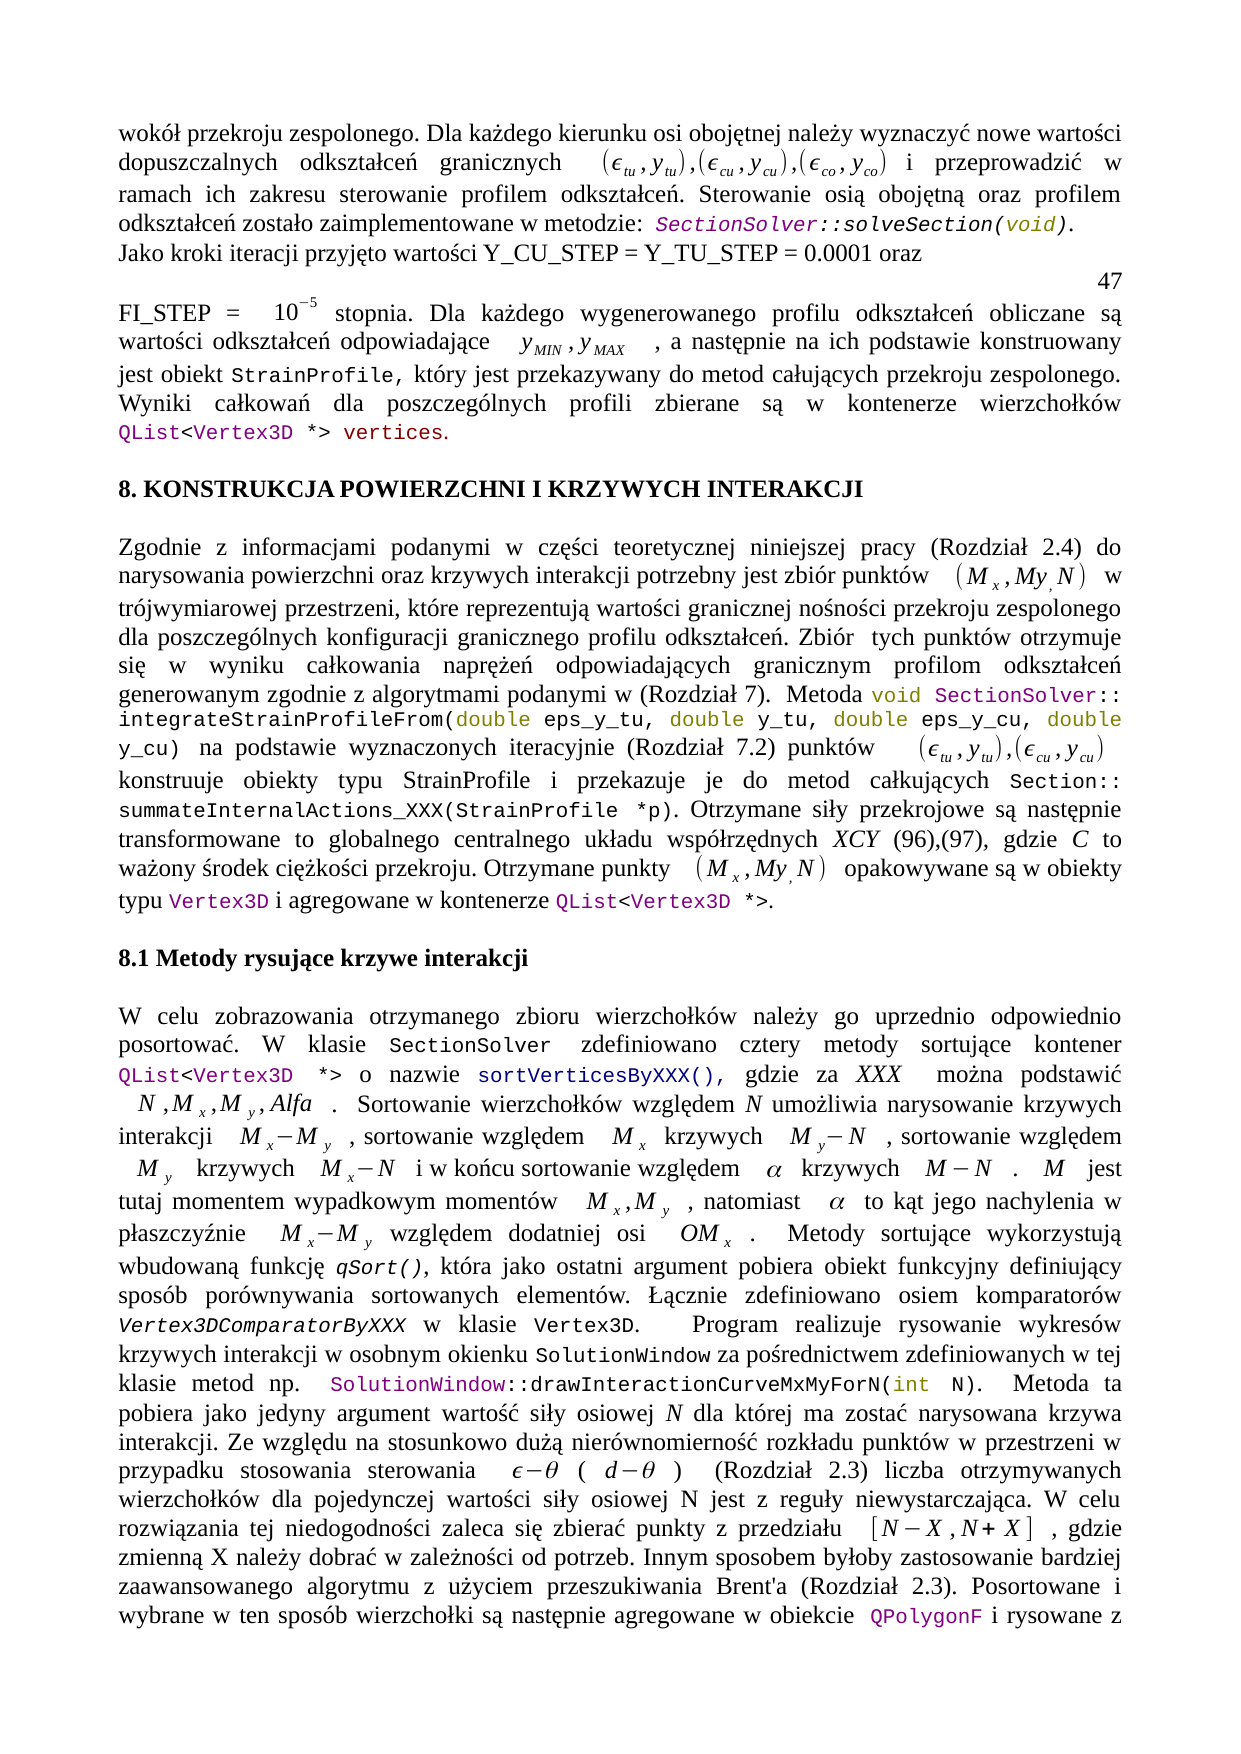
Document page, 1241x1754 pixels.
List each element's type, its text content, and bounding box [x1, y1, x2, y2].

text 8.1 Metody rysujące krzywe interakcji [118, 943, 1122, 972]
text Algorytmy przedstawione zarówno w (Rozdział 7.2) jak i (Rozdział 7.3) umożliwiały wyznaczenie dopuszczalnych odkształceń granicznych , a następnie sterowanie profilem odkształceń w ich zakresie przy ustalonej wartości kąta . W celu uzyskania pełnego rozwiązania analizy nośności przekroju zespolonego w postaci krzywych i powierzchni interakcji należy zaprezentowane algorytmy umieścić wewnątrz pętli iterującej wartością kąta w zakresie stopni. Oznacza to sterowanie kierunkiem osi obojętnej profilu odkształceń wokół przekroju zespolonego. Dla każdego kierunku osi obojętnej należy wyznaczyć nowe wartości dopuszczalnych odkształceń granicznych i przeprowadzić w ramach ich zakresu sterowanie profilem odkształceń. Sterowanie osią obojętną oraz profilem odkształceń zostało zaimplementowane w metodzie: SectionSolver::solveSection(void). [118, 118, 1122, 238]
text W celu zobrazowania otrzymanego zbioru wierzchołków należy go uprzednio odpowiednio posortować. W klasie SectionSolver zdefiniowano cztery metody sortujące kontener QList<Vertex3D *> o nazwie sortVerticesByXXX(), gdzie za XXX można podstawić . Sortowanie wierzchołków względem N umożliwia narysowanie krzywych interakcji , sortowanie względem krzywych , sortowanie względem krzywych i w końcu sortowanie względem krzywych . jest tutaj momentem wypadkowym momentów , natomiast to kąt jego nachylenia w płaszczyźnie względem dodatniej osi . Metody sortujące wykorzystują wbudowaną funkcję qSort(), która jako ostatni argument pobiera obiekt funkcyjny definiujący sposób porównywania sortowanych elementów. Łącznie zdefiniowano osiem komparatorów Vertex3DComparatorByXXX w klasie Vertex3D. Program realizuje rysowanie wykresów krzywych interakcji w osobnym okienku SolutionWindow za pośrednictwem zdefiniowanych w tej klasie metod np. SolutionWindow::drawInteractionCurveMxMyForN(int N). Metoda ta pobiera jako jedyny argument wartość siły osiowej N dla której ma zostać narysowana krzywa interakcji. Ze względu na stosunkowo dużą nierównomierność rozkładu punktów w przestrzeni w przypadku stosowania sterowania () (Rozdział 2.3) liczba otrzymywanych wierzchołków dla pojedynczej wartości siły osiowej N jest z reguły niewystarczająca. W celu rozwiązania tej niedogodności zaleca się zbierać punkty z przedziału , gdzie zmienną X należy dobrać w zależności od potrzeb. Innym sposobem byłoby zastosowanie bardziej zaawansowanego algorytmu z użyciem przeszukiwania Brent'a (Rozdział 2.3). Posortowane i wybrane w ten sposób wierzchołki są następnie agregowane w obiekcie QPolygonF i rysowane z na QGraphicsScene. Aby zwiększyć czytelność wykresów w tle dodano układ współrzędnych oraz siatkę z zaznaczonymi wartościami, która skaluje się automatycznie względem rozmiaru krzywych interakcji. W tym celu rozszerzono klasę QGraphicsScene oraz zaimplementowano własną metodę drawBackground(). [118, 1001, 1122, 1629]
text 8. KONSTRUKCJA POWIERZCHNI I KRZYWYCH INTERAKCJI [118, 474, 1122, 503]
text Zgodnie z informacjami podanymi w części teoretycznej niniejszej pracy (Rozdział 2.4) do narysowania powierzchni oraz krzywych interakcji potrzebny jest zbiór punktów w trójwymiarowej przestrzeni, które reprezentują wartości granicznej nośności przekroju zespolonego dla poszczególnych konfiguracji granicznego profilu odkształceń. Zbiór tych punktów otrzymuje się w wyniku całkowania naprężeń odpowiadających granicznym profilom odkształceń generowanym zgodnie z algorytmami podanymi w (Rozdział 7). Metoda void SectionSolver:: integrateStrainProfileFrom(double eps_y_tu, double y_tu, double eps_y_cu, double y_cu) na podstawie wyznaczonych iteracyjnie (Rozdział 7.2) punktów konstruuje obiekty typu StrainProfile i przekazuje je do metod całkujących Section:: summateInternalActions_XXX(StrainProfile *p). Otrzymane siły przekrojowe są następnie transformowane to globalnego centralnego układu współrzędnych XCY (96),(97), gdzie C to ważony środek ciężkości przekroju. Otrzymane punkty opakowywane są w obiekty typu Vertex3D i agregowane w kontenerze QList<Vertex3D *>. [118, 532, 1122, 915]
text 46 [118, 266, 1122, 295]
text Jako kroki iteracji przyjęto wartości Y_CU_STEP = Y_TU_STEP = 0.0001 oraz [118, 238, 1122, 266]
text FI_STEP = stopnia. Dla każdego wygenerowanego profilu odkształceń obliczane są wartości odkształceń odpowiadające , a następnie na ich podstawie konstruowany jest obiekt StrainProfile, który jest przekazywany do metod całujących przekroju zespolonego. Wyniki całkowań dla poszczególnych profili zbierane są w kontenerze wierzchołków QList<Vertex3D *> vertices. [118, 295, 1122, 446]
